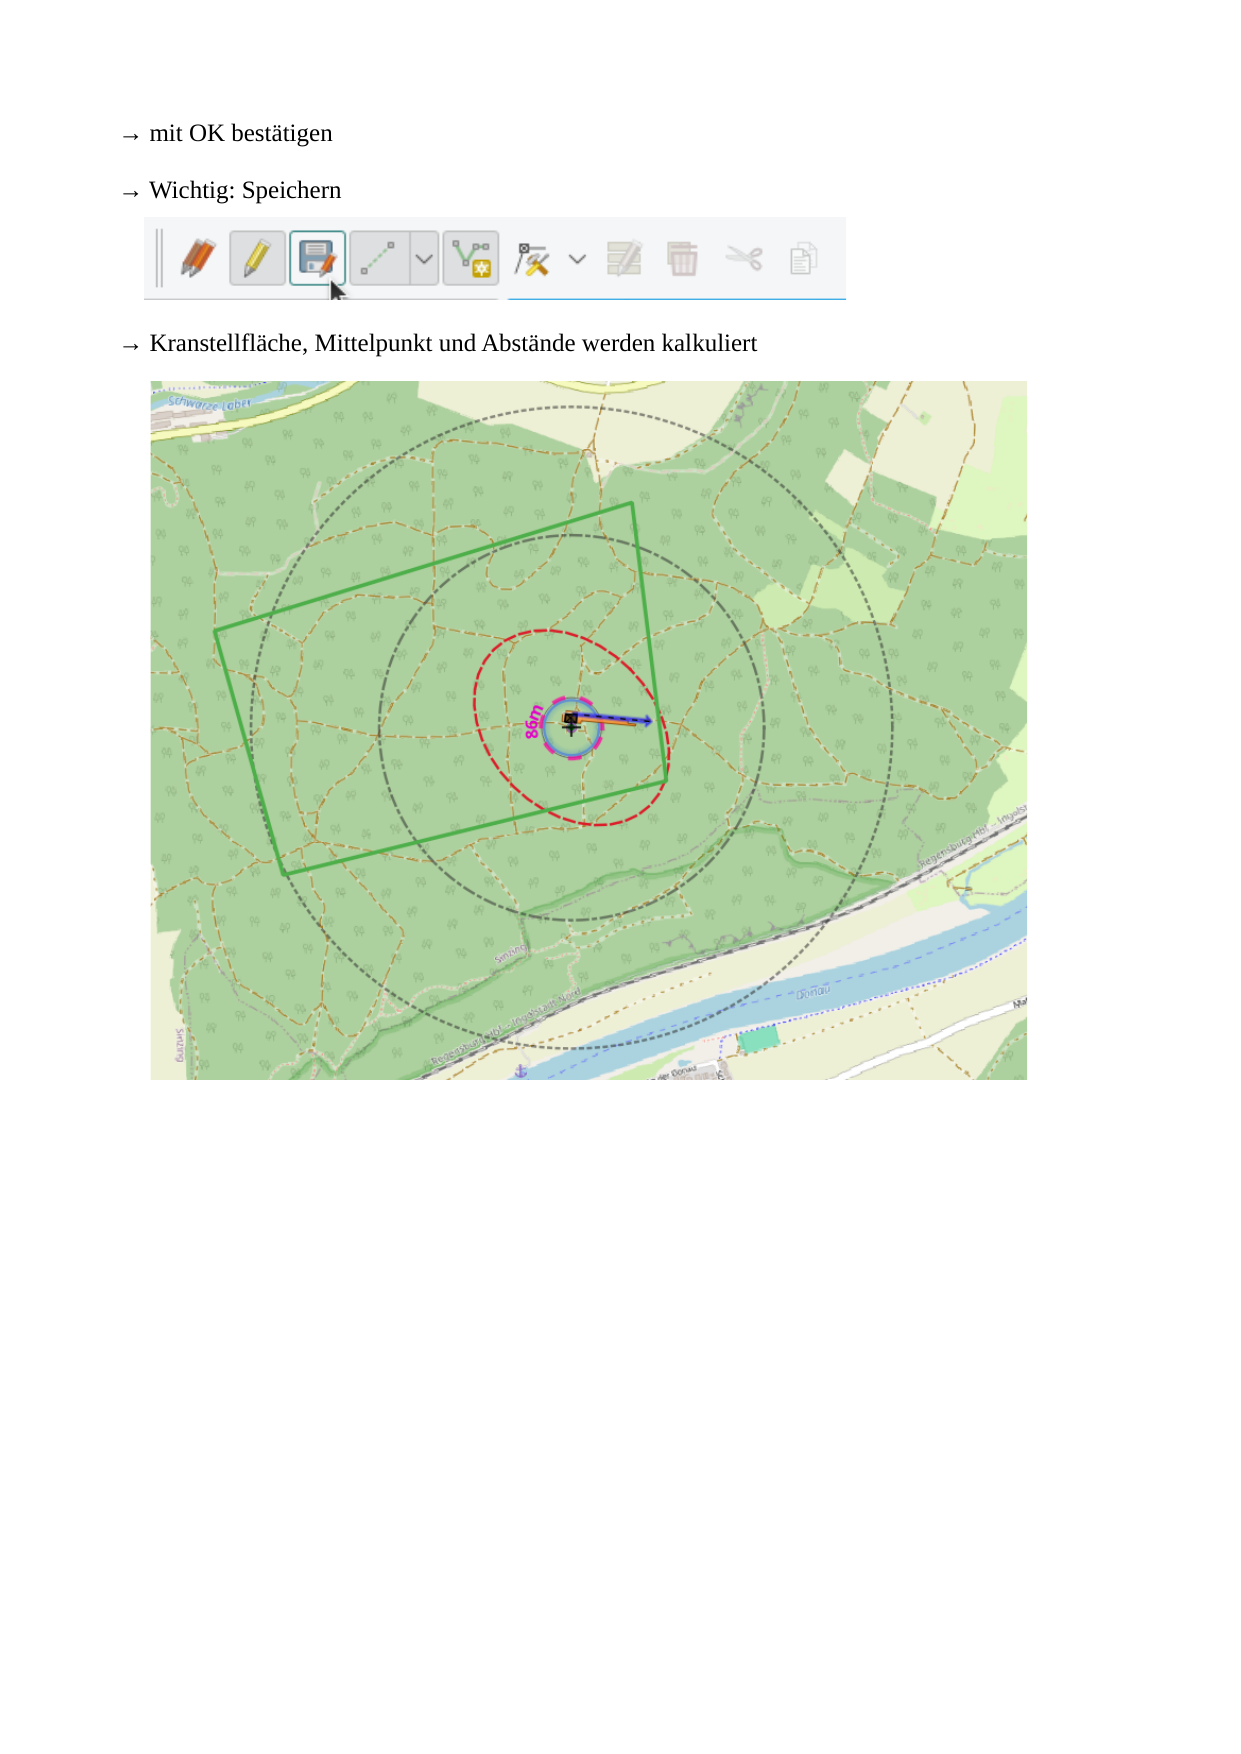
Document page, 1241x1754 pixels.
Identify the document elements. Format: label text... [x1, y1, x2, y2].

text → Wichtig: Speichern [118, 176, 1122, 204]
text → Kranstellfläche, Mittelpunkt und Abstände werden kalkuliert [118, 328, 1122, 357]
picture [150, 381, 1028, 1080]
picture [144, 217, 341, 241]
text → mit OK bestätigen [118, 118, 1122, 147]
